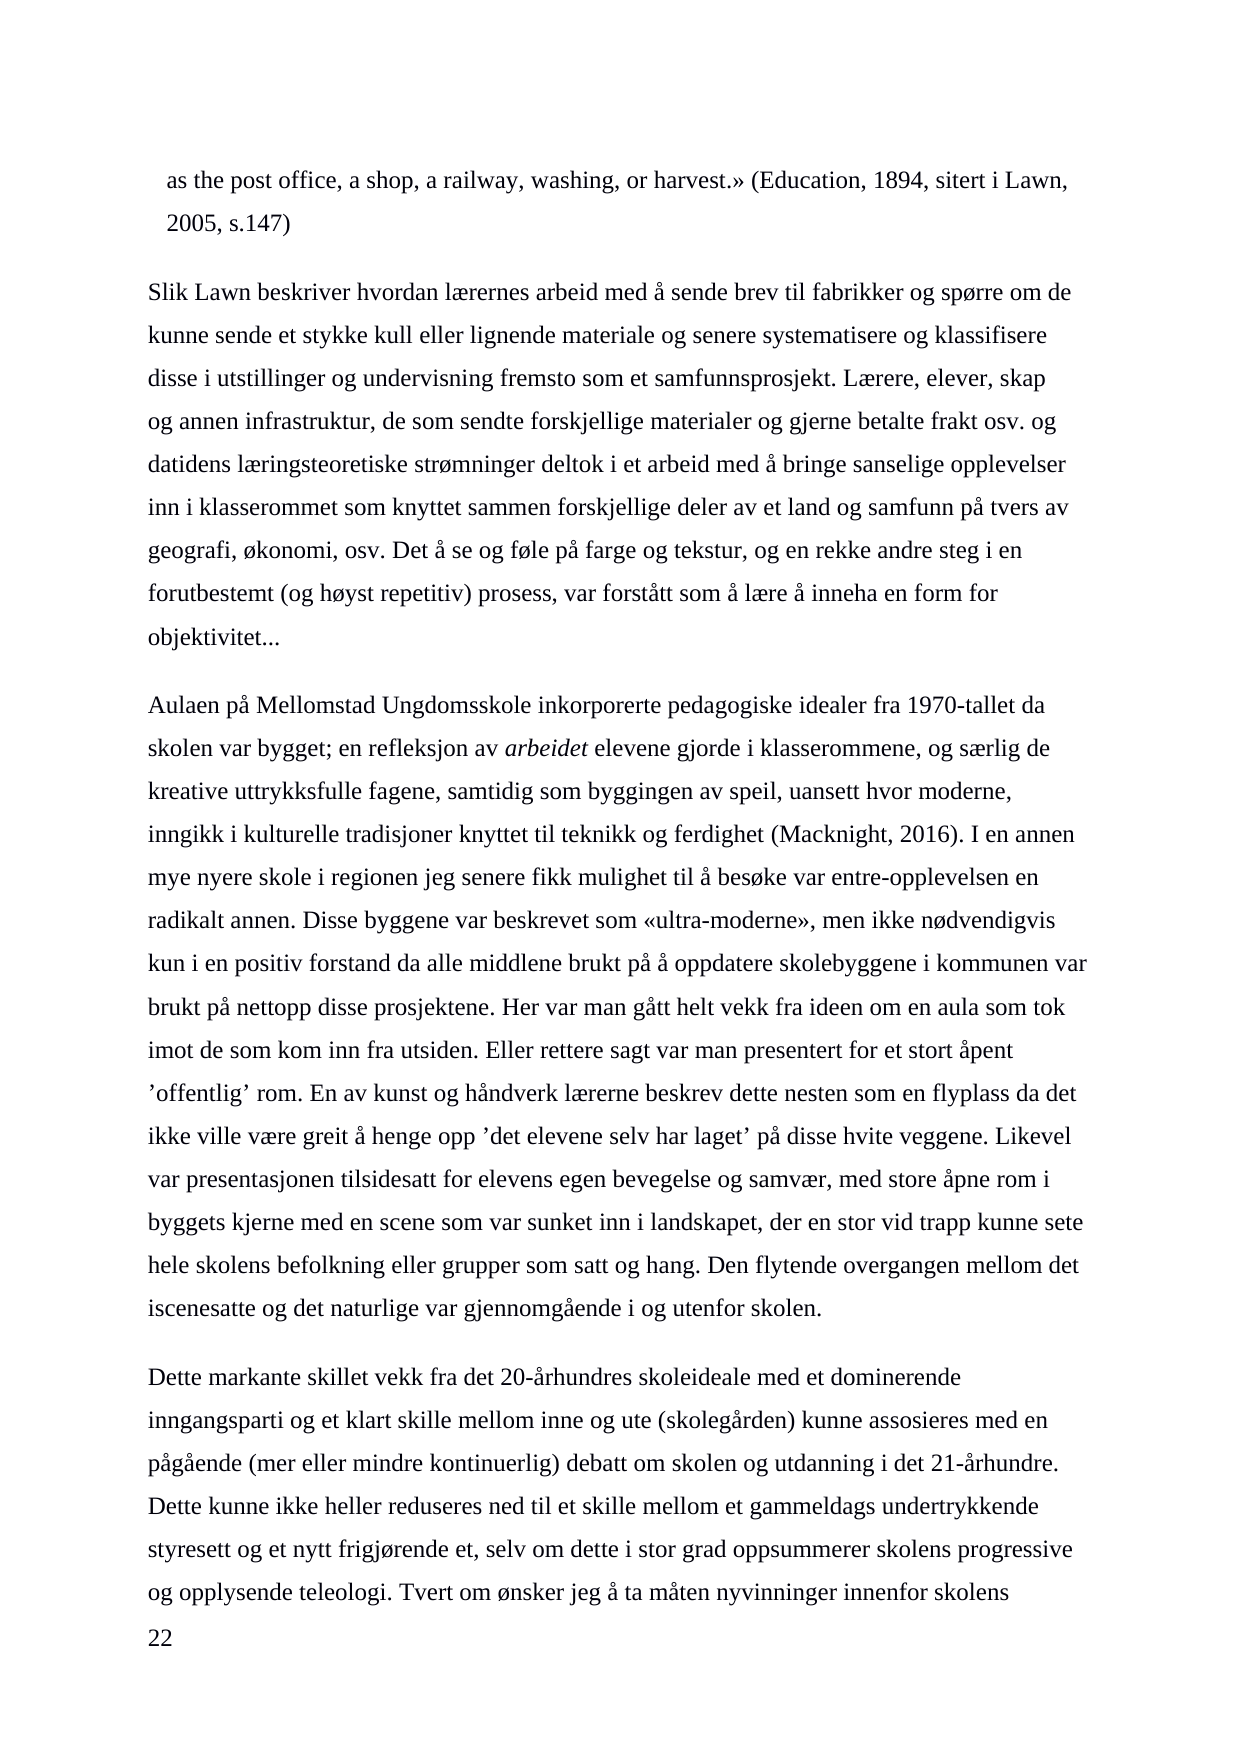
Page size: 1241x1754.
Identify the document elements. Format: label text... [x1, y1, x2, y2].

text as the post office, a shop, a railway, washing, or harvest.» (Education, 1894, sitert i Lawn, 2005, s.147) [166, 165, 1074, 237]
text Dette markante skillet vekk fra det 20-århundres skoleideale med et dominerende inngangsparti og et klart skille mellom inne og ute (skolegården) kunne assosieres med en pågående (mer eller mindre kontinuerlig) debatt om skolen og utdanning i det 21-århundre. Dette kunne ikke heller reduseres ned til et skille mellom et gammeldags undertrykkende styresett og et nytt frigjørende et, selv om dette i stor grad oppsummerer skolens progressive og opplysende teleologi. Tvert om ønsker jeg å ta måten nyvinninger innenfor skolens [148, 1362, 1074, 1606]
text Slik Lawn beskriver hvordan lærernes arbeid med å sende brev til fabrikker og spørre om de kunne sende et stykke kull eller lignende materiale og senere systematisere og klassifisere disse i utstillinger og undervisning fremsto som et samfunnsprosjekt. Lærere, elever, skap og annen infrastruktur, de som sendte forskjellige materialer og gjerne betalte frakt osv. og datidens læringsteoretiske strømninger deltok i et arbeid med å bringe sanselige opplevelser inn i klasserommet som knyttet sammen forskjellige deler av et land og samfunn på tvers av geografi, økonomi, osv. Det å se og føle på farge og tekstur, og en rekke andre steg i en forutbestemt (og høyst repetitiv) prosess, var forstått som å lære å inneha en form for objektivitet... [148, 277, 1074, 650]
text Aulaen på Mellomstad Ungdomsskole inkorporerte pedagogiske idealer fra 1970-tallet da skolen var bygget; en refleksjon av arbeidet elevene gjorde i klasserommene, og særlig de kreative uttrykksfulle fagene, samtidig som byggingen av speil, uansett hvor moderne, inngikk i kulturelle tradisjoner knyttet til teknikk og ferdighet (Macknight, 2016). I en annen mye nyere skole i regionen jeg senere fikk mulighet til å besøke var entre-opplevelsen en radikalt annen. Disse byggene var beskrevet som «ultra-moderne», men ikke nødvendigvis kun i en positiv forstand da alle middlene brukt på å oppdatere skolebyggene i kommunen var brukt på nettopp disse prosjektene. Her var man gått helt vekk fra ideen om en aula som tok imot de som kom inn fra utsiden. Eller rettere sagt var man presentert for et stort åpent ’offentlig’ rom. En av kunst og håndverk lærerne beskrev dette nesten som en flyplass da det ikke ville være greit å henge opp ’det elevene selv har laget’ på disse hvite veggene. Likevel var presentasjonen tilsidesatt for elevens egen bevegelse og samvær, med store åpne rom i byggets kjerne med en scene som var sunket inn i landskapet, der en stor vid trapp kunne sete hele skolens befolkning eller grupper som satt og hang. Den flytende overgangen mellom det iscenesatte og det naturlige var gjennomgående i og utenfor skolen. [148, 690, 1092, 1322]
